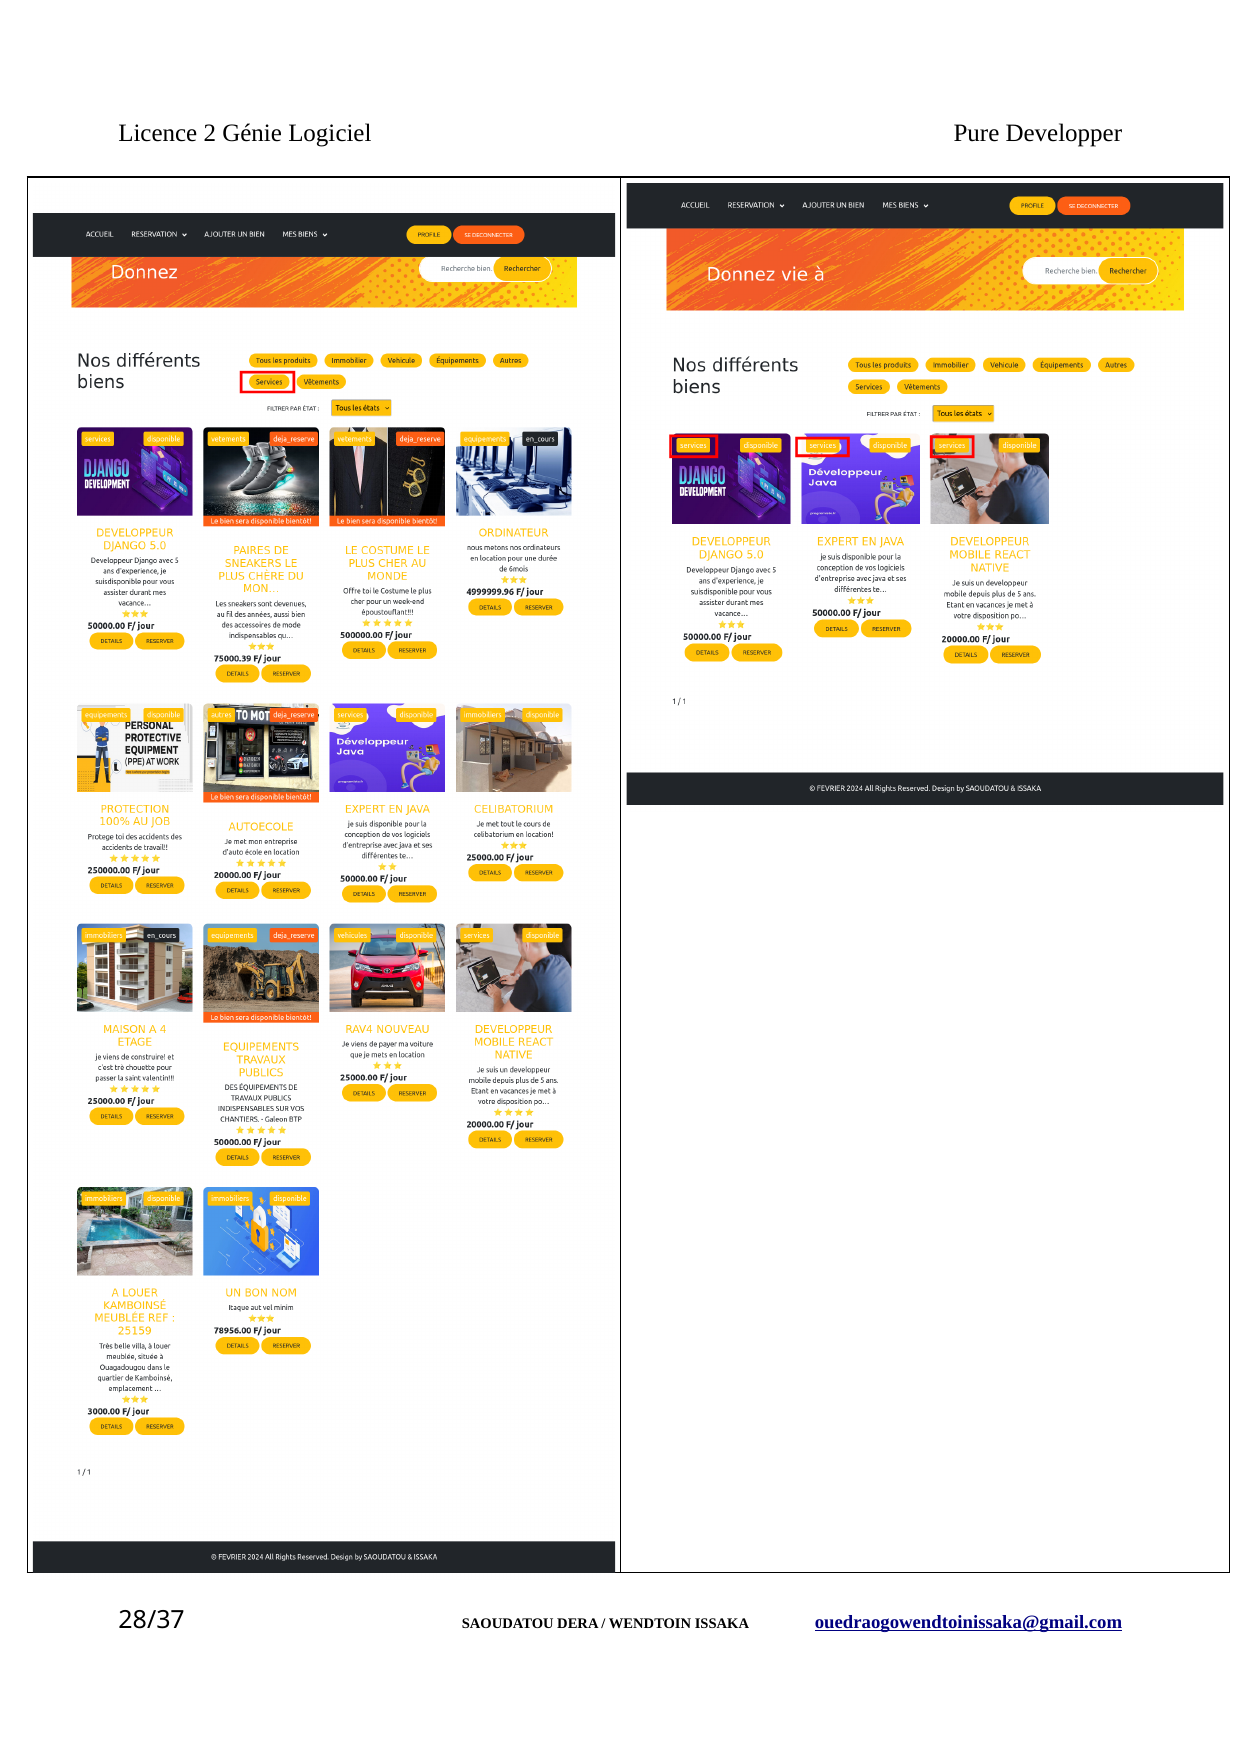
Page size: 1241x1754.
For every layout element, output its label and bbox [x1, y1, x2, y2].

table_cell [621, 178, 1229, 1572]
picture [32, 183, 615, 1580]
picture [626, 183, 1224, 812]
table_cell [28, 178, 620, 1572]
